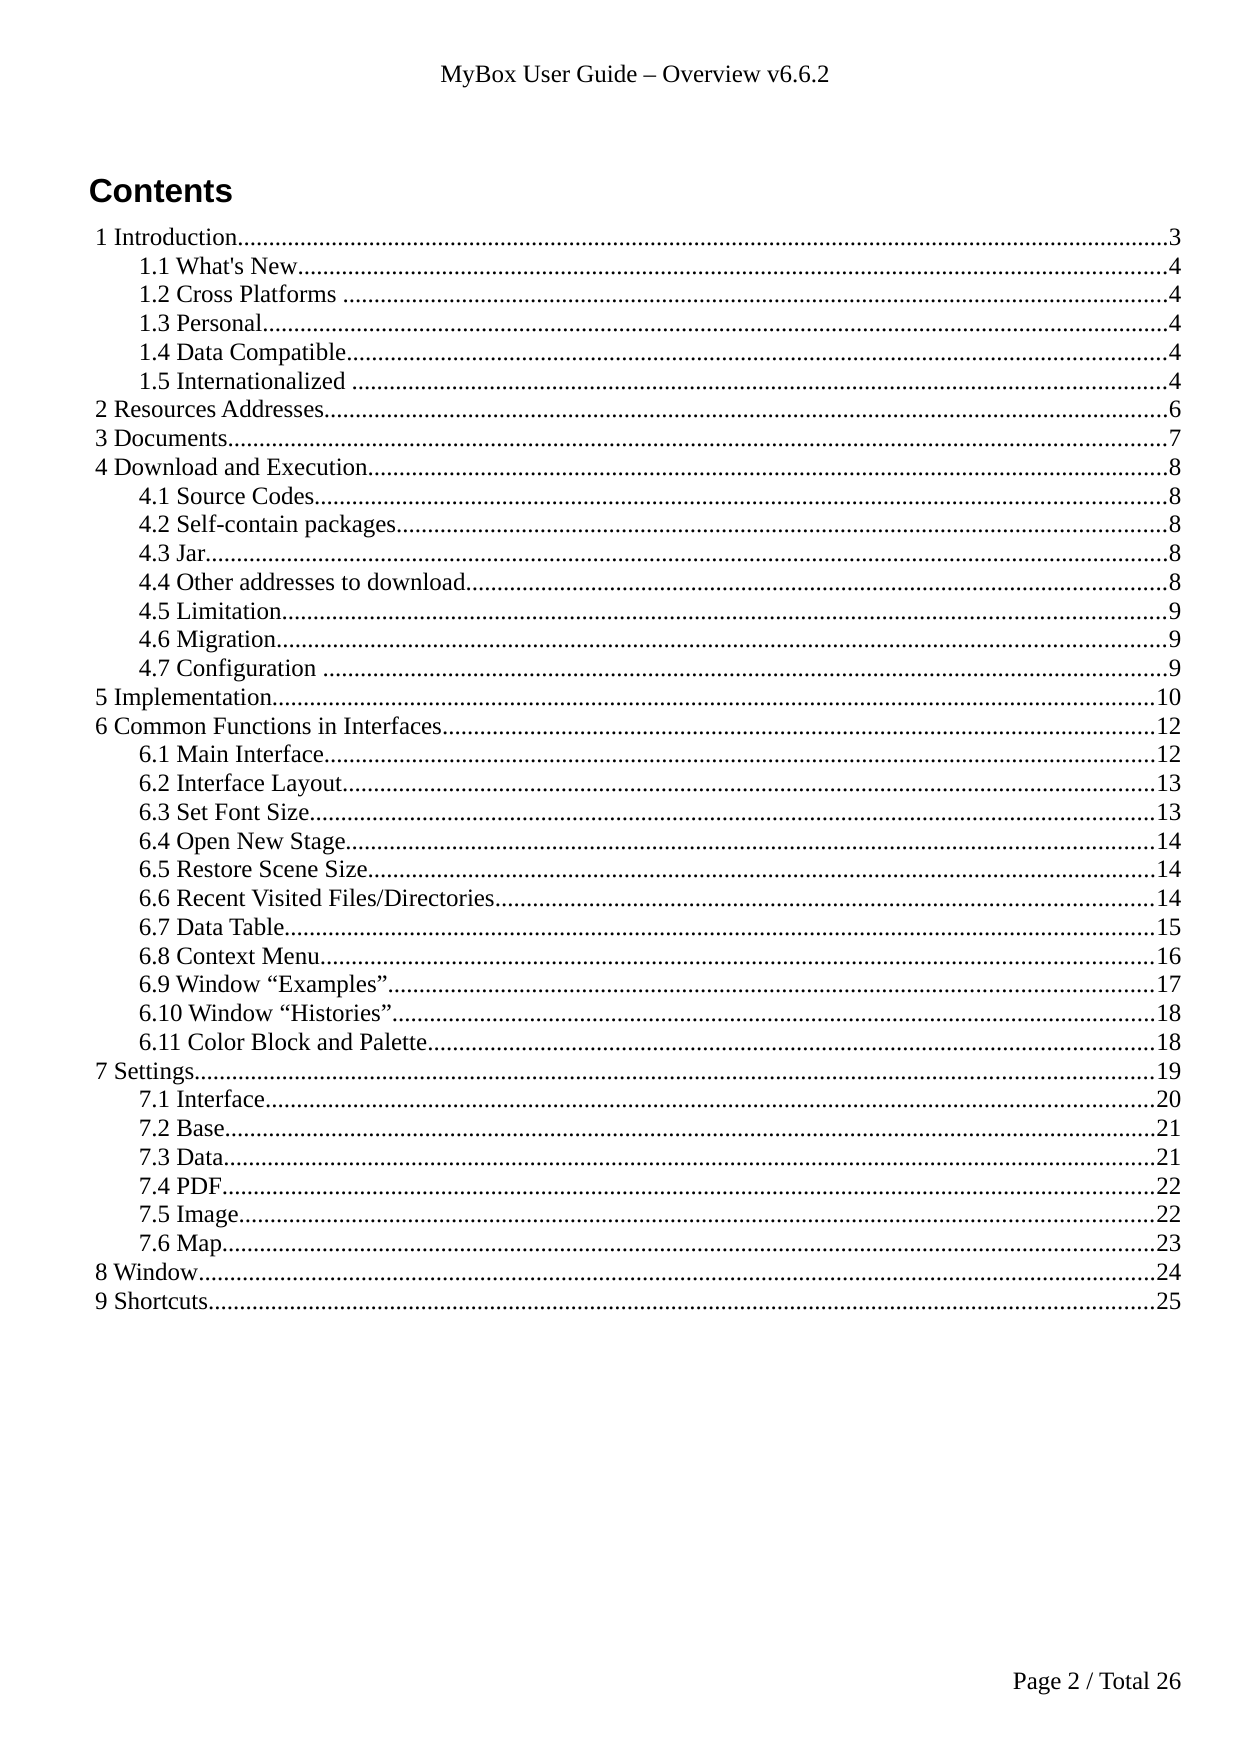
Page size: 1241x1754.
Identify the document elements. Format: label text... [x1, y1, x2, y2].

text 4.1 Source Codes 8 [132, 481, 1181, 509]
text 7.6 Map 23 [132, 1228, 1181, 1257]
text 7.4 PDF 22 [132, 1171, 1181, 1199]
text 4.2 Self-contain packages 8 [132, 509, 1181, 538]
text 8 Window 24 [88, 1257, 1181, 1286]
text 1.4 Data Compatible 4 [132, 337, 1181, 366]
text 7.5 Image 22 [132, 1199, 1181, 1228]
text 5 Implementation 10 [88, 682, 1181, 711]
text 4 Download and Execution 8 [88, 452, 1181, 481]
text 4.5 Limitation 9 [132, 596, 1181, 624]
text 7 Settings 19 [88, 1056, 1181, 1084]
text 7.1 Interface 20 [132, 1084, 1181, 1113]
text 6.11 Color Block and Palette 18 [132, 1027, 1181, 1056]
text 6.4 Open New Stage 14 [132, 826, 1181, 854]
text 6 Common Functions in Interfaces 12 [88, 711, 1181, 739]
text 6.10 Window “Histories” 18 [132, 998, 1181, 1027]
text 4.7 Configuration 9 [132, 653, 1181, 682]
text 1.3 Personal 4 [132, 308, 1181, 337]
text 6.1 Main Interface 12 [132, 739, 1181, 768]
text 9 Shortcuts 25 [88, 1286, 1181, 1314]
text 6.9 Window “Examples” 17 [132, 969, 1181, 998]
text 7.2 Base 21 [132, 1113, 1181, 1142]
text 7.3 Data 21 [132, 1142, 1181, 1171]
text 4.3 Jar 8 [132, 538, 1181, 567]
subtitle Contents [88, 171, 1181, 209]
text 1.1 What's New 4 [132, 251, 1181, 279]
text 2 Resources Addresses 6 [88, 394, 1181, 423]
text 1.2 Cross Platforms 4 [132, 279, 1181, 308]
text 6.3 Set Font Size 13 [132, 797, 1181, 826]
text 6.5 Restore Scene Size 14 [132, 854, 1181, 883]
text 4.6 Migration 9 [132, 624, 1181, 653]
text 1 Introduction 3 [88, 222, 1181, 251]
text 6.6 Recent Visited Files/Directories 14 [132, 883, 1181, 912]
text 6.8 Context Menu 16 [132, 941, 1181, 969]
text 4.4 Other addresses to download 8 [132, 567, 1181, 596]
text 6.2 Interface Layout 13 [132, 768, 1181, 797]
text 6.7 Data Table 15 [132, 912, 1181, 941]
text 3 Documents 7 [88, 423, 1181, 452]
text 1.5 Internationalized 4 [132, 366, 1181, 394]
